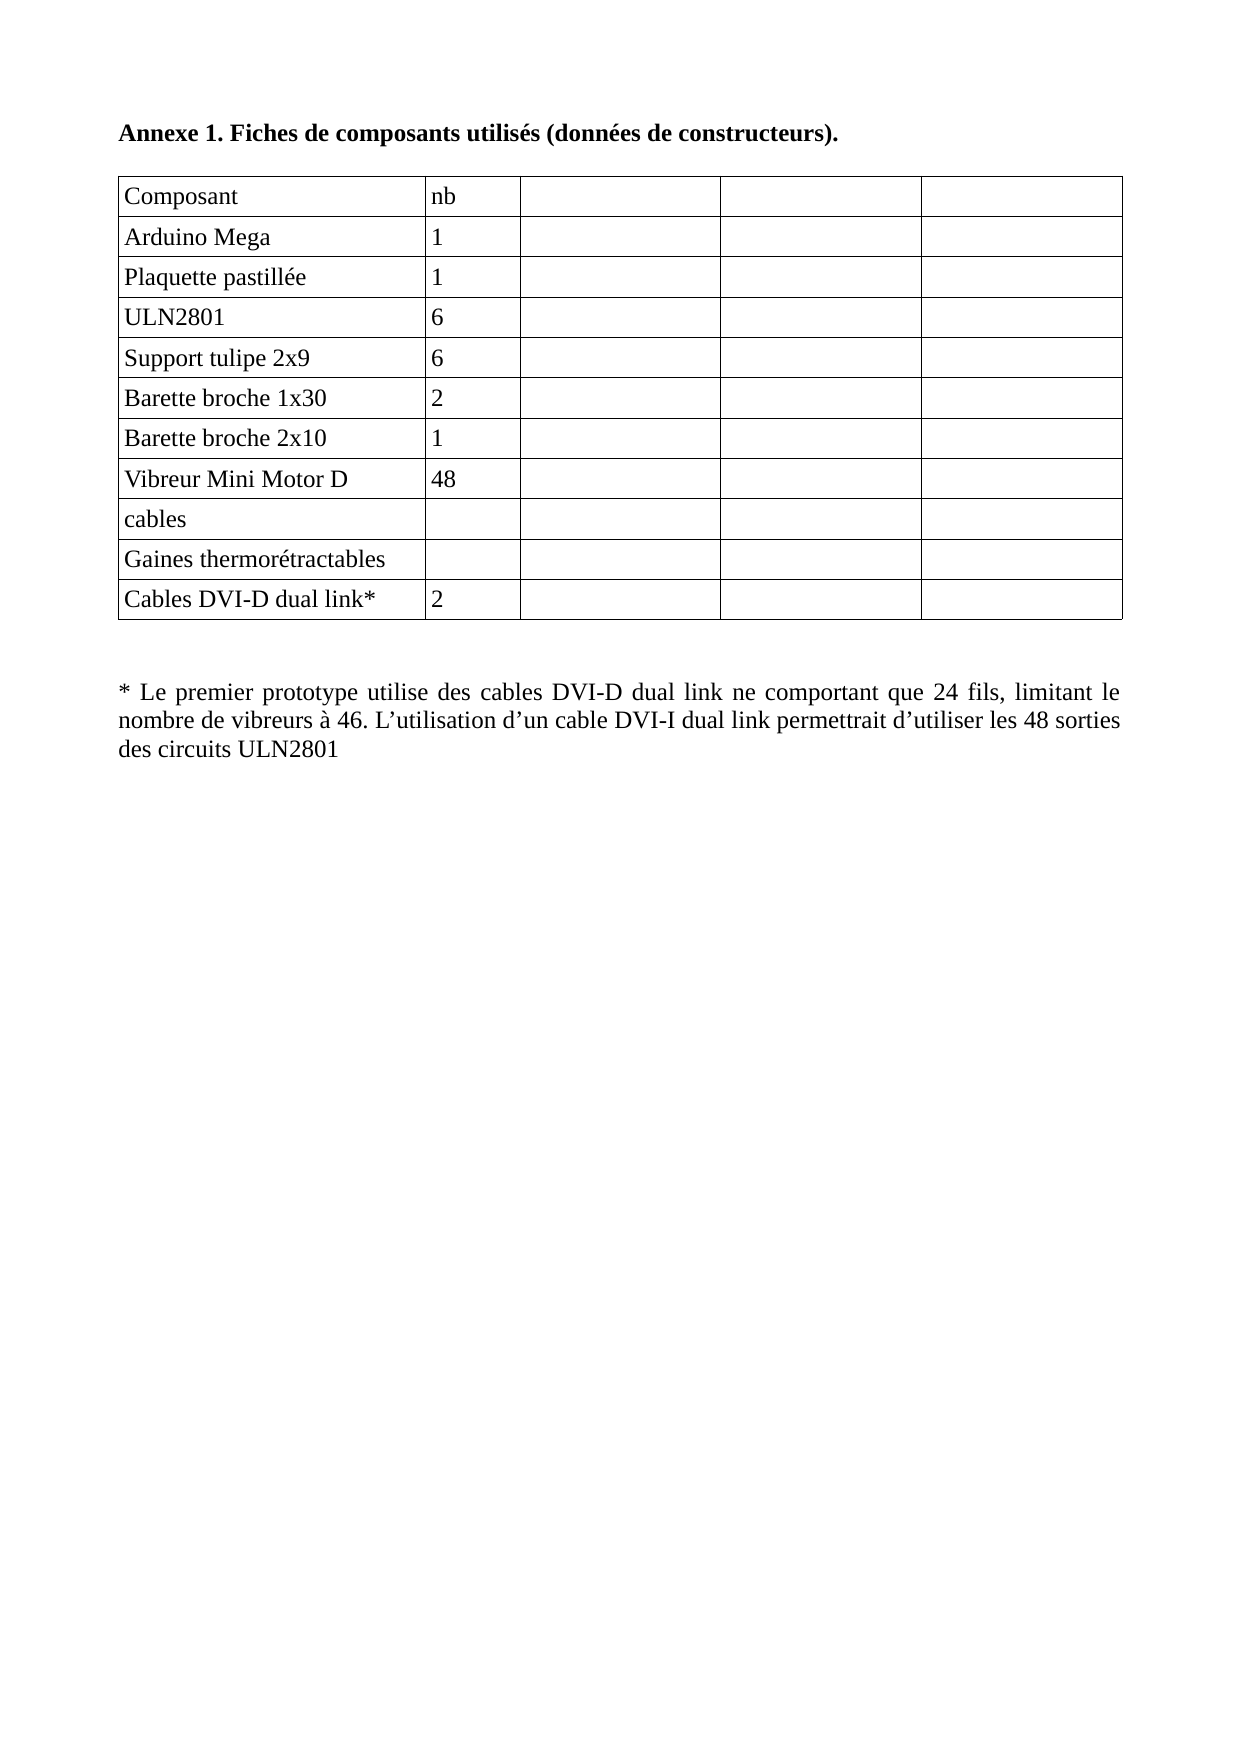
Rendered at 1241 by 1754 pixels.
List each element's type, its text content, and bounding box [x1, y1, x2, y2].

text * Le premier prototype utilise des cables DVI-D dual link ne comportant que 24 fils, limitant le nombre de vibreurs à 46. L’utilisation d’un cable DVI-I dual link permettrait d’utiliser les 48 sorties des circuits ULN2801 [118, 677, 1122, 763]
table_cell 2 [426, 378, 520, 417]
table_cell [721, 580, 921, 619]
table_cell 1 [426, 217, 520, 256]
table_cell [922, 540, 1122, 579]
table_header [922, 177, 1122, 216]
table_cell 1 [426, 257, 520, 297]
table_cell [721, 499, 921, 538]
table_cell cables [119, 499, 425, 538]
table_cell [721, 338, 921, 377]
table_cell [721, 257, 921, 297]
table_header Composant [119, 177, 425, 216]
table_cell [922, 257, 1122, 297]
table_cell [521, 499, 720, 538]
table_cell Gaines thermorétractables [119, 540, 425, 579]
table_cell [426, 499, 520, 538]
table_cell [922, 499, 1122, 538]
table_header [521, 177, 720, 216]
table_cell [521, 257, 720, 297]
table_cell [721, 419, 921, 458]
table_cell 6 [426, 338, 520, 377]
table_cell [521, 217, 720, 256]
table_cell [521, 459, 720, 498]
table_cell [922, 338, 1122, 377]
table_cell [922, 217, 1122, 256]
table_cell [721, 378, 921, 417]
table_cell [721, 298, 921, 337]
table_cell 6 [426, 298, 520, 337]
text Annexe 1. Fiches de composants utilisés (données de constructeurs). [118, 118, 1122, 147]
table_cell [922, 580, 1122, 619]
table_cell 1 [426, 419, 520, 458]
table_cell [521, 378, 720, 417]
table_cell [721, 459, 921, 498]
table_cell [922, 419, 1122, 458]
table_cell ULN2801 [119, 298, 425, 337]
table_cell Vibreur Mini Motor D [119, 459, 425, 498]
table_cell [521, 419, 720, 458]
table_cell [521, 540, 720, 579]
table_cell [426, 540, 520, 579]
table_cell Arduino Mega [119, 217, 425, 256]
table_cell Barette broche 1x30 [119, 378, 425, 417]
table_cell Support tulipe 2x9 [119, 338, 425, 377]
table_cell [922, 459, 1122, 498]
table_cell Cables DVI-D dual link* [119, 580, 425, 619]
table_header [721, 177, 921, 216]
table_cell [521, 580, 720, 619]
table_cell [721, 217, 921, 256]
table_cell 48 [426, 459, 520, 498]
table_cell [521, 298, 720, 337]
table_cell Barette broche 2x10 [119, 419, 425, 458]
table_cell [721, 540, 921, 579]
table_cell [521, 338, 720, 377]
table_cell Plaquette pastillée [119, 257, 425, 297]
table_cell 2 [426, 580, 520, 619]
table_cell [922, 378, 1122, 417]
table_header nb [426, 177, 520, 216]
table_cell [922, 298, 1122, 337]
